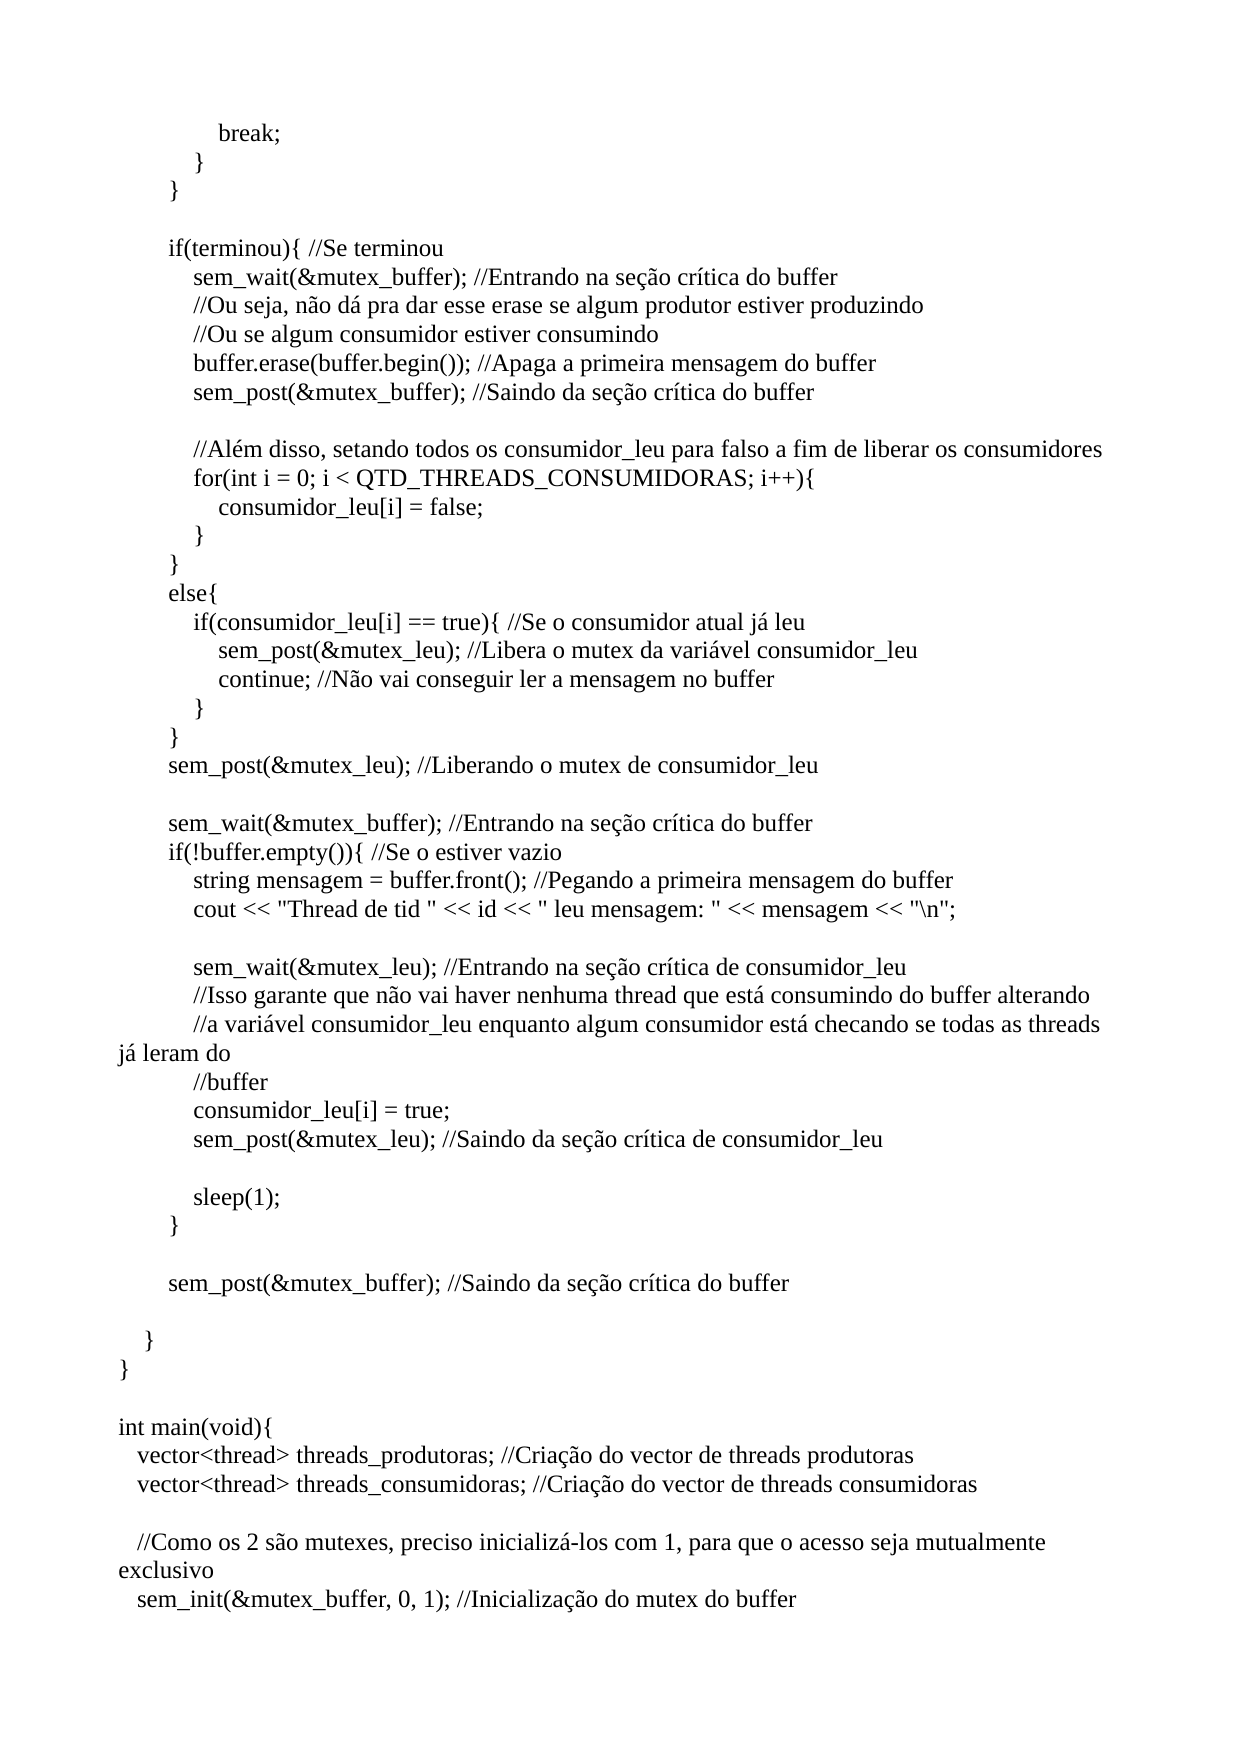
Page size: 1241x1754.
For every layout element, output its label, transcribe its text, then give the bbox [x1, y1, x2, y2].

text sem_wait(&mutex_buffer); //Entrando na seção crítica do buffer [118, 262, 1122, 291]
text } [118, 693, 1122, 722]
text else{ [118, 578, 1122, 607]
text buffer.erase(buffer.begin()); //Apaga a primeira mensagem do buffer [118, 348, 1122, 377]
text //Isso garante que não vai haver nenhuma thread que está consumindo do buffer alterando [118, 981, 1122, 1009]
text consumidor_leu[i] = false; [118, 492, 1122, 521]
text sem_wait(&mutex_buffer); //Entrando na seção crítica do buffer [118, 808, 1122, 837]
text sem_post(&mutex_leu); //Libera o mutex da variável consumidor_leu [118, 636, 1122, 664]
text continue; //Não vai conseguir ler a mensagem no buffer [118, 664, 1122, 693]
text } [118, 1211, 1122, 1239]
text cout << "Thread de tid " << id << " leu mensagem: " << mensagem << "\n"; [118, 894, 1122, 923]
text } [118, 521, 1122, 549]
text } [118, 1326, 1122, 1354]
text string mensagem = buffer.front(); //Pegando a primeira mensagem do buffer [118, 866, 1122, 894]
text consumidor_leu[i] = true; [118, 1096, 1122, 1124]
text //Como os 2 são mutexes, preciso inicializá-los com 1, para que o acesso seja mutualmente exclusivo [118, 1527, 1122, 1584]
text //Ou seja, não dá pra dar esse erase se algum produtor estiver produzindo [118, 291, 1122, 319]
text //a variável consumidor_leu enquanto algum consumidor está checando se todas as threads já leram do [118, 1009, 1122, 1067]
text break; [118, 118, 1122, 147]
text sleep(1); [118, 1182, 1122, 1211]
text //Além disso, setando todos os consumidor_leu para falso a fim de liberar os consumidores [118, 434, 1122, 463]
text sem_init(&mutex_buffer, 0, 1); //Inicialização do mutex do buffer [118, 1584, 1122, 1613]
text sem_post(&mutex_buffer); //Saindo da seção crítica do buffer [118, 377, 1122, 406]
text vector<thread> threads_consumidoras; //Criação do vector de threads consumidoras [118, 1469, 1122, 1498]
text } [118, 549, 1122, 578]
text int main(void){ [118, 1412, 1122, 1441]
text if(terminou){ //Se terminou [118, 233, 1122, 262]
text } [118, 147, 1122, 176]
text } [118, 722, 1122, 751]
text if(!buffer.empty()){ //Se o estiver vazio [118, 837, 1122, 866]
text } [118, 1354, 1122, 1383]
text sem_post(&mutex_leu); //Liberando o mutex de consumidor_leu [118, 751, 1122, 779]
text //buffer [118, 1067, 1122, 1096]
text sem_wait(&mutex_leu); //Entrando na seção crítica de consumidor_leu [118, 952, 1122, 981]
text sem_post(&mutex_leu); //Saindo da seção crítica de consumidor_leu [118, 1124, 1122, 1153]
text vector<thread> threads_produtoras; //Criação do vector de threads produtoras [118, 1441, 1122, 1469]
text } [118, 176, 1122, 204]
text if(consumidor_leu[i] == true){ //Se o consumidor atual já leu [118, 607, 1122, 636]
text sem_post(&mutex_buffer); //Saindo da seção crítica do buffer [118, 1268, 1122, 1297]
text //Ou se algum consumidor estiver consumindo [118, 319, 1122, 348]
text for(int i = 0; i < QTD_THREADS_CONSUMIDORAS; i++){ [118, 463, 1122, 492]
